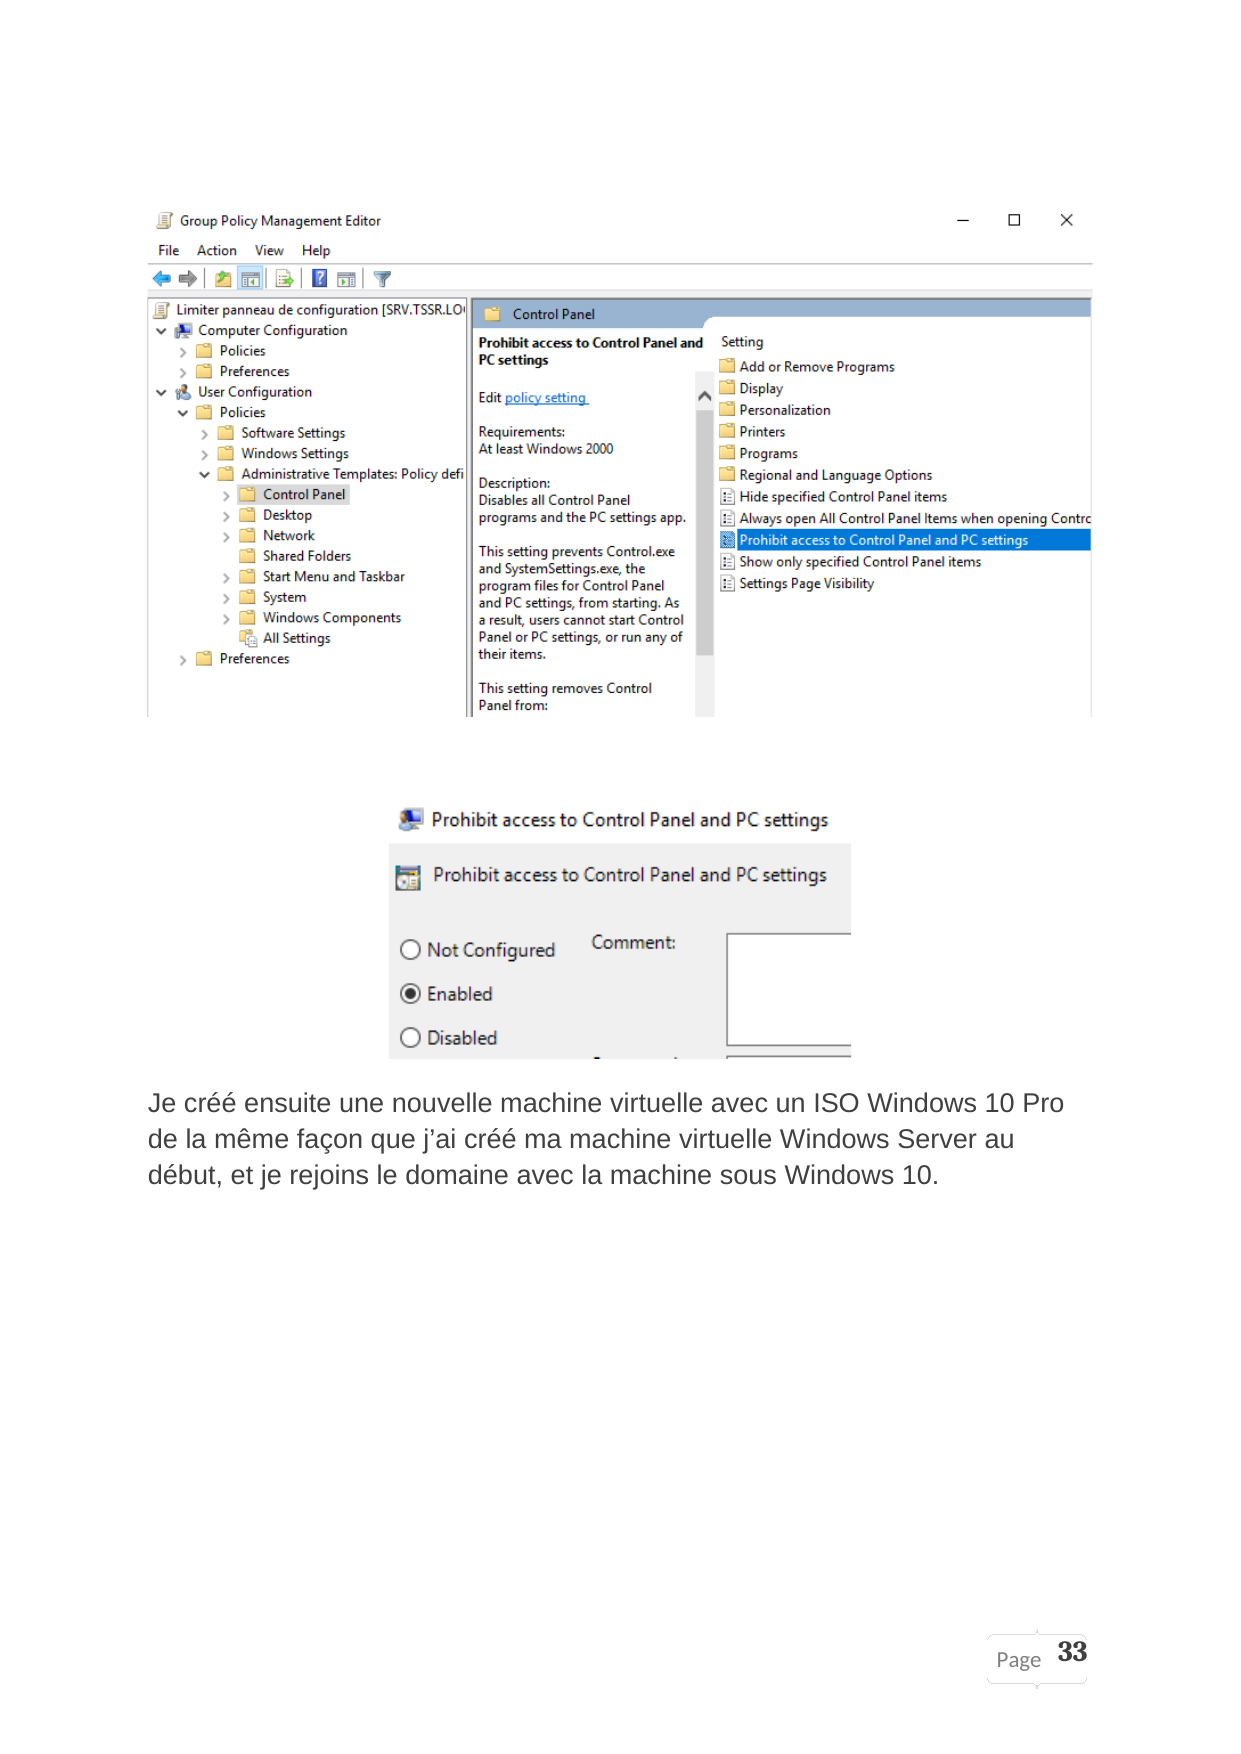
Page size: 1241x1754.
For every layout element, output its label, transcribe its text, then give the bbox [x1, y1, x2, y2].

text Je créé ensuite une nouvelle machine virtuelle avec un ISO Windows 10 Pro de la même façon que j’ai créé ma machine virtuelle Windows Server au début, et je rejoins le domaine avec la machine sous Windows 10. [148, 1087, 1093, 1191]
picture [147, 204, 1093, 717]
picture [388, 803, 852, 1059]
